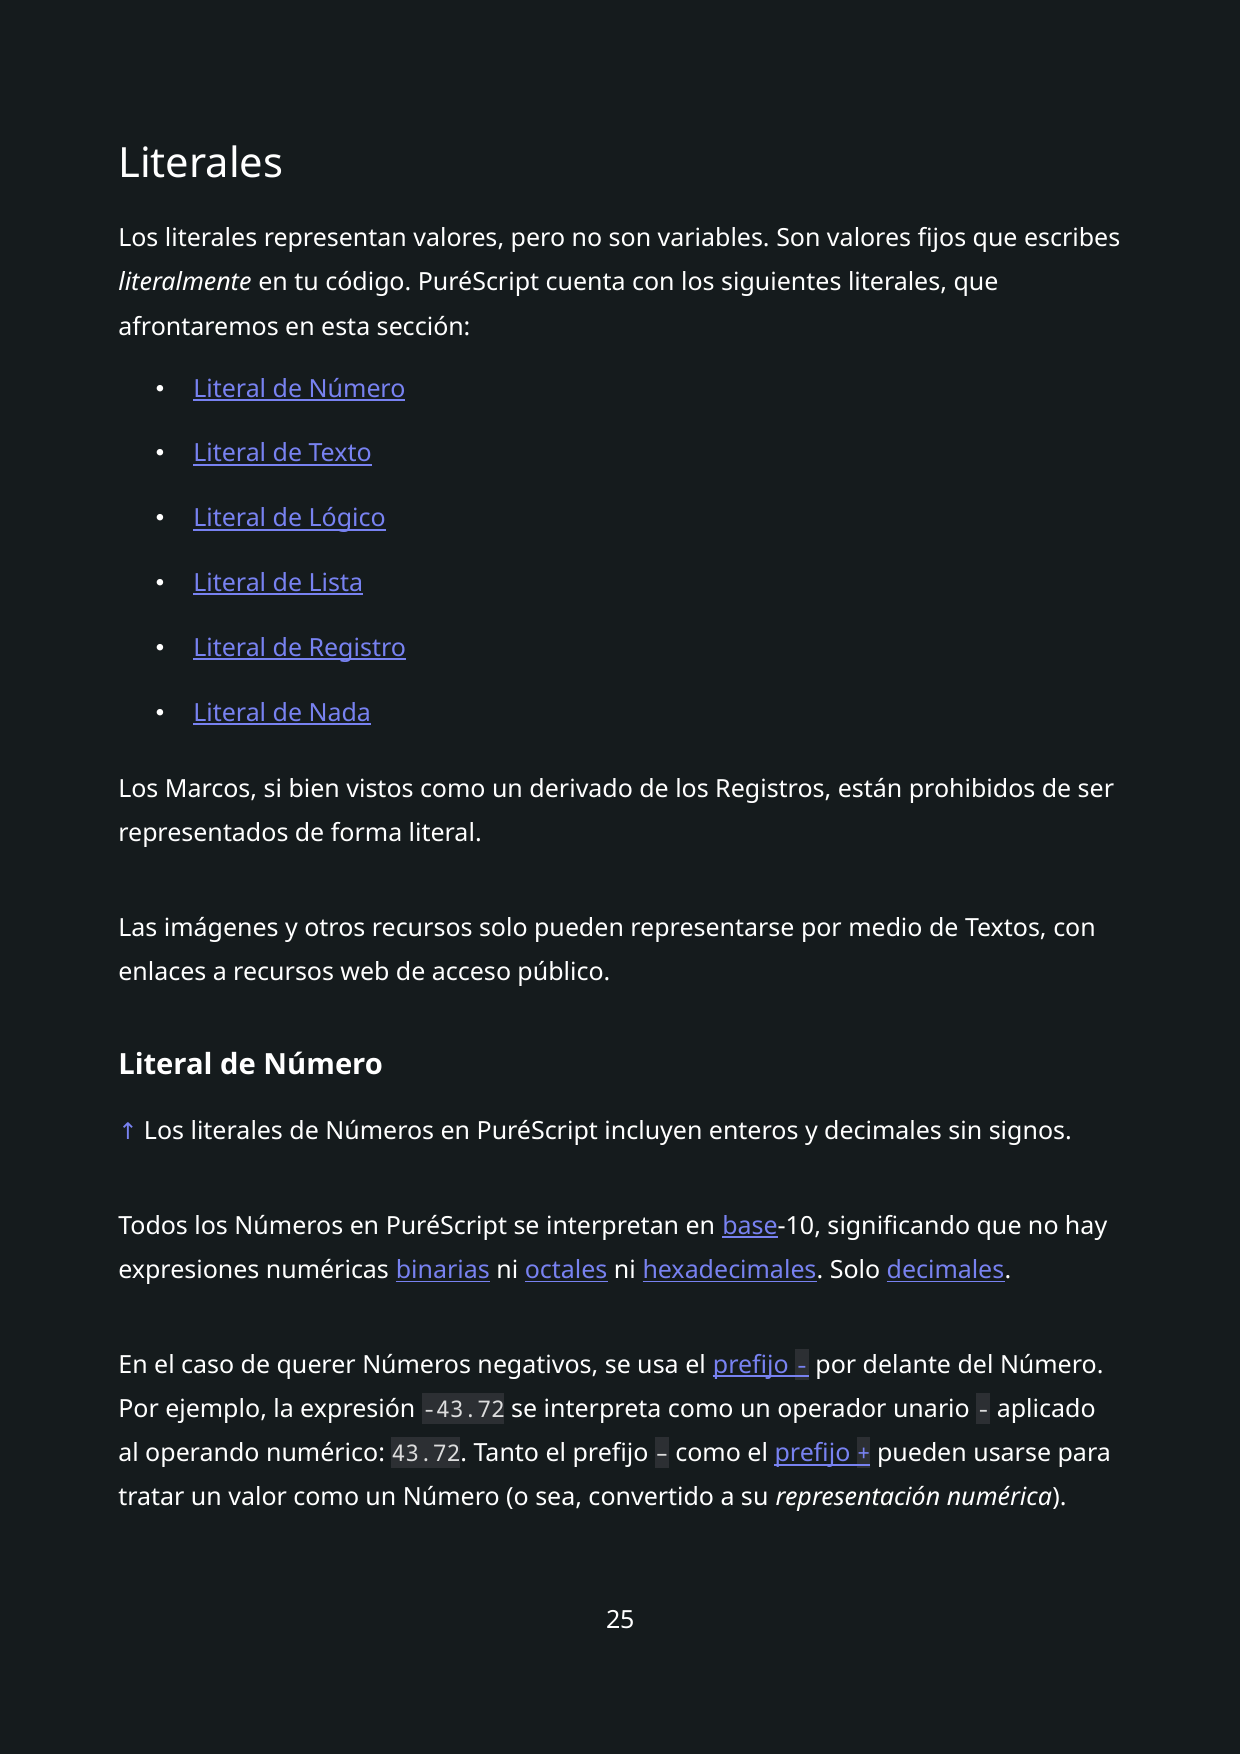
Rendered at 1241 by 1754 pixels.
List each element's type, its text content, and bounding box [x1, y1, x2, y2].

subtitle Literal de Número [118, 1043, 1122, 1083]
text ↑ Los literales de Números en PuréScript incluyen enteros y decimales sin signos. [118, 1113, 1122, 1147]
subtitle Literales [118, 133, 1122, 189]
list Literal de Registro [156, 629, 1122, 663]
list Literal de Texto [156, 435, 1122, 469]
list Literal de Nada [156, 694, 1122, 728]
text Los Marcos, si bien vistos como un derivado de los Registros, están prohibidos de ser representados de forma literal. [118, 771, 1122, 849]
list Literal de Número [156, 370, 1122, 404]
text En el caso de querer Números negativos, se usa el prefijo - por delante del Número. Por ejemplo, la expresión -43.72 se interpreta como un operador unario - aplicado al operando numérico: 43.72. Tanto el prefijo – como el prefijo + pueden usarse para tratar un valor como un Número (o sea, convertido a su representación numérica). [118, 1346, 1122, 1513]
text Las imágenes y otros recursos solo pueden representarse por medio de Textos, con enlaces a recursos web de acceso público. [118, 909, 1122, 988]
list Literal de Lista [156, 564, 1122, 599]
list Literal de Lógico [156, 500, 1122, 534]
text Todos los Números en PuréScript se interpretan en base-10, significando que no hay expresiones numéricas binarias ni octales ni hexadecimales. Solo decimales. [118, 1207, 1122, 1286]
text Los literales representan valores, pero no son variables. Son valores fijos que escribes literalmente en tu código. PuréScript cuenta con los siguientes literales, que afrontaremos en esta sección: [118, 220, 1122, 342]
